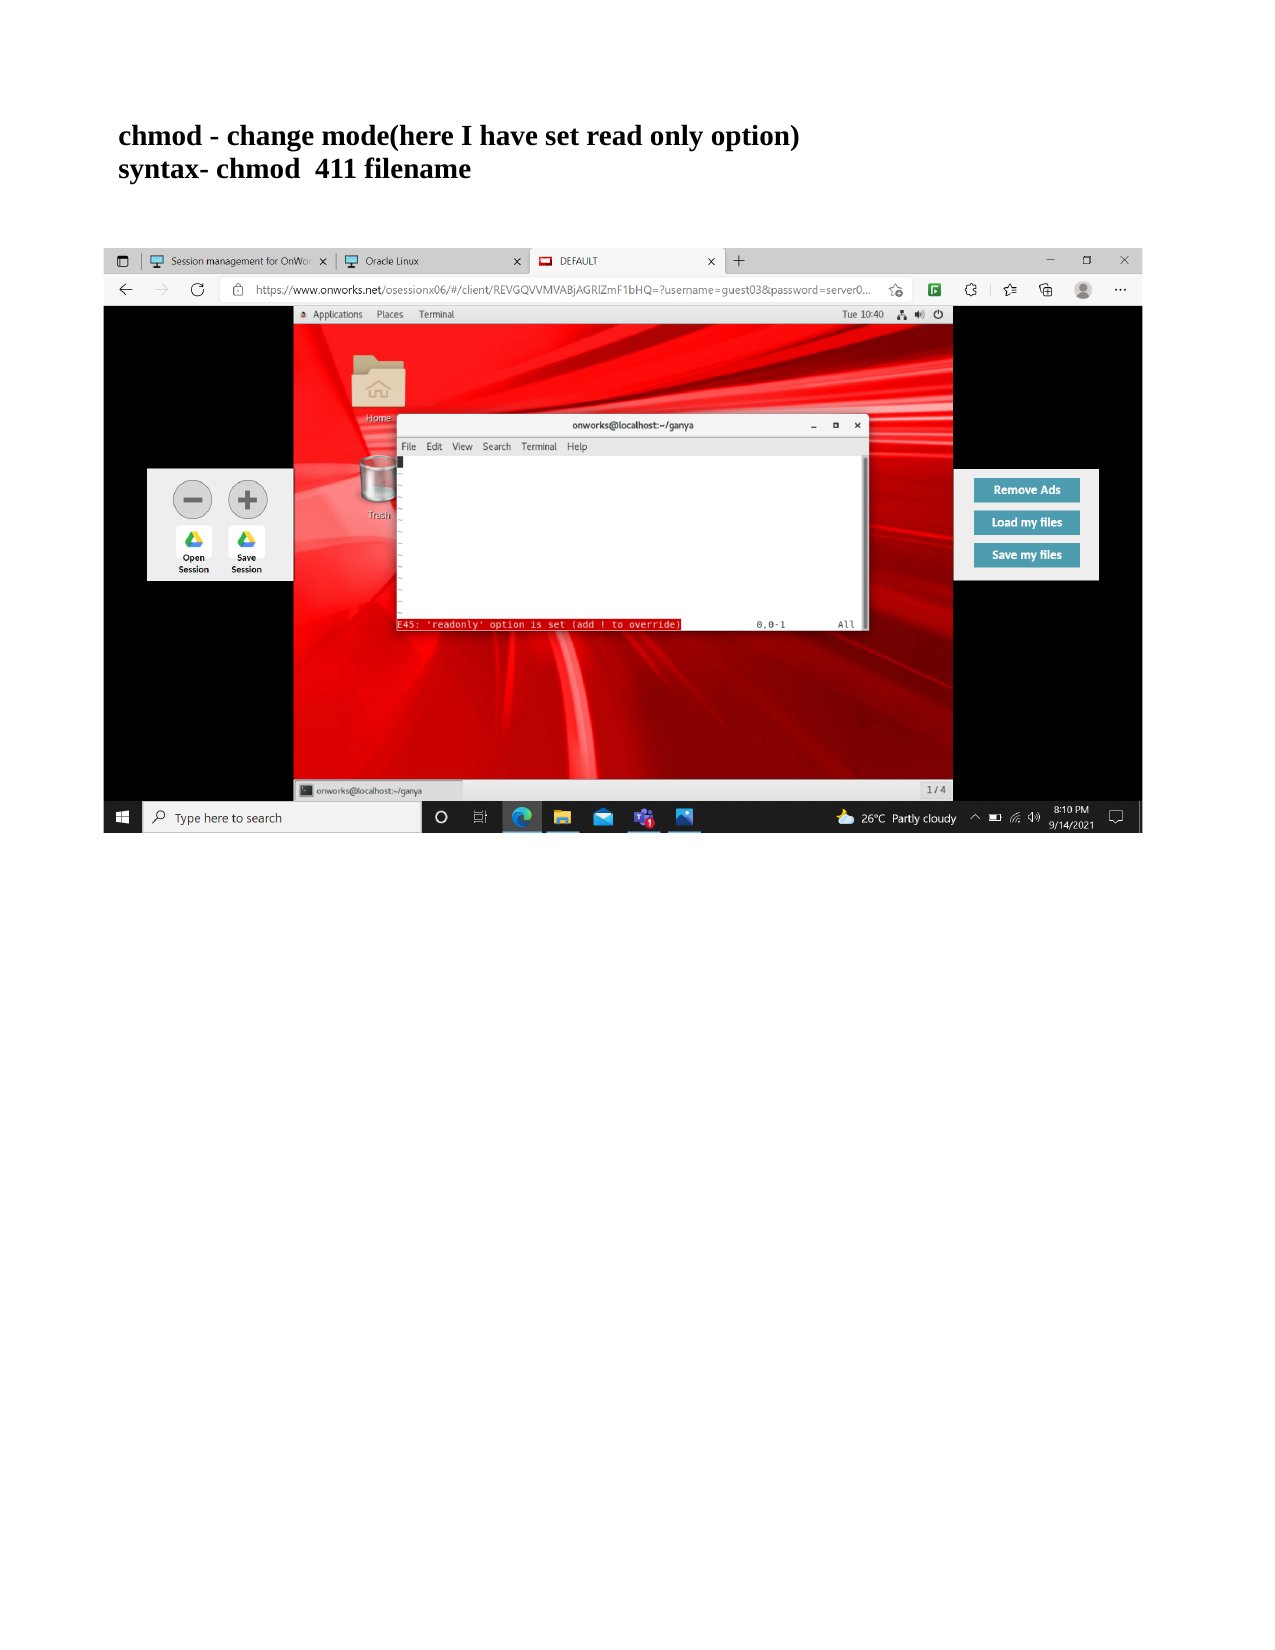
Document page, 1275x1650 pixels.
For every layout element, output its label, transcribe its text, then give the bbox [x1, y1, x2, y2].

text chmod - change mode(here I have set read only option) [118, 118, 1157, 152]
picture [103, 248, 1143, 833]
text syntax- chmod 411 filename [118, 152, 1157, 185]
